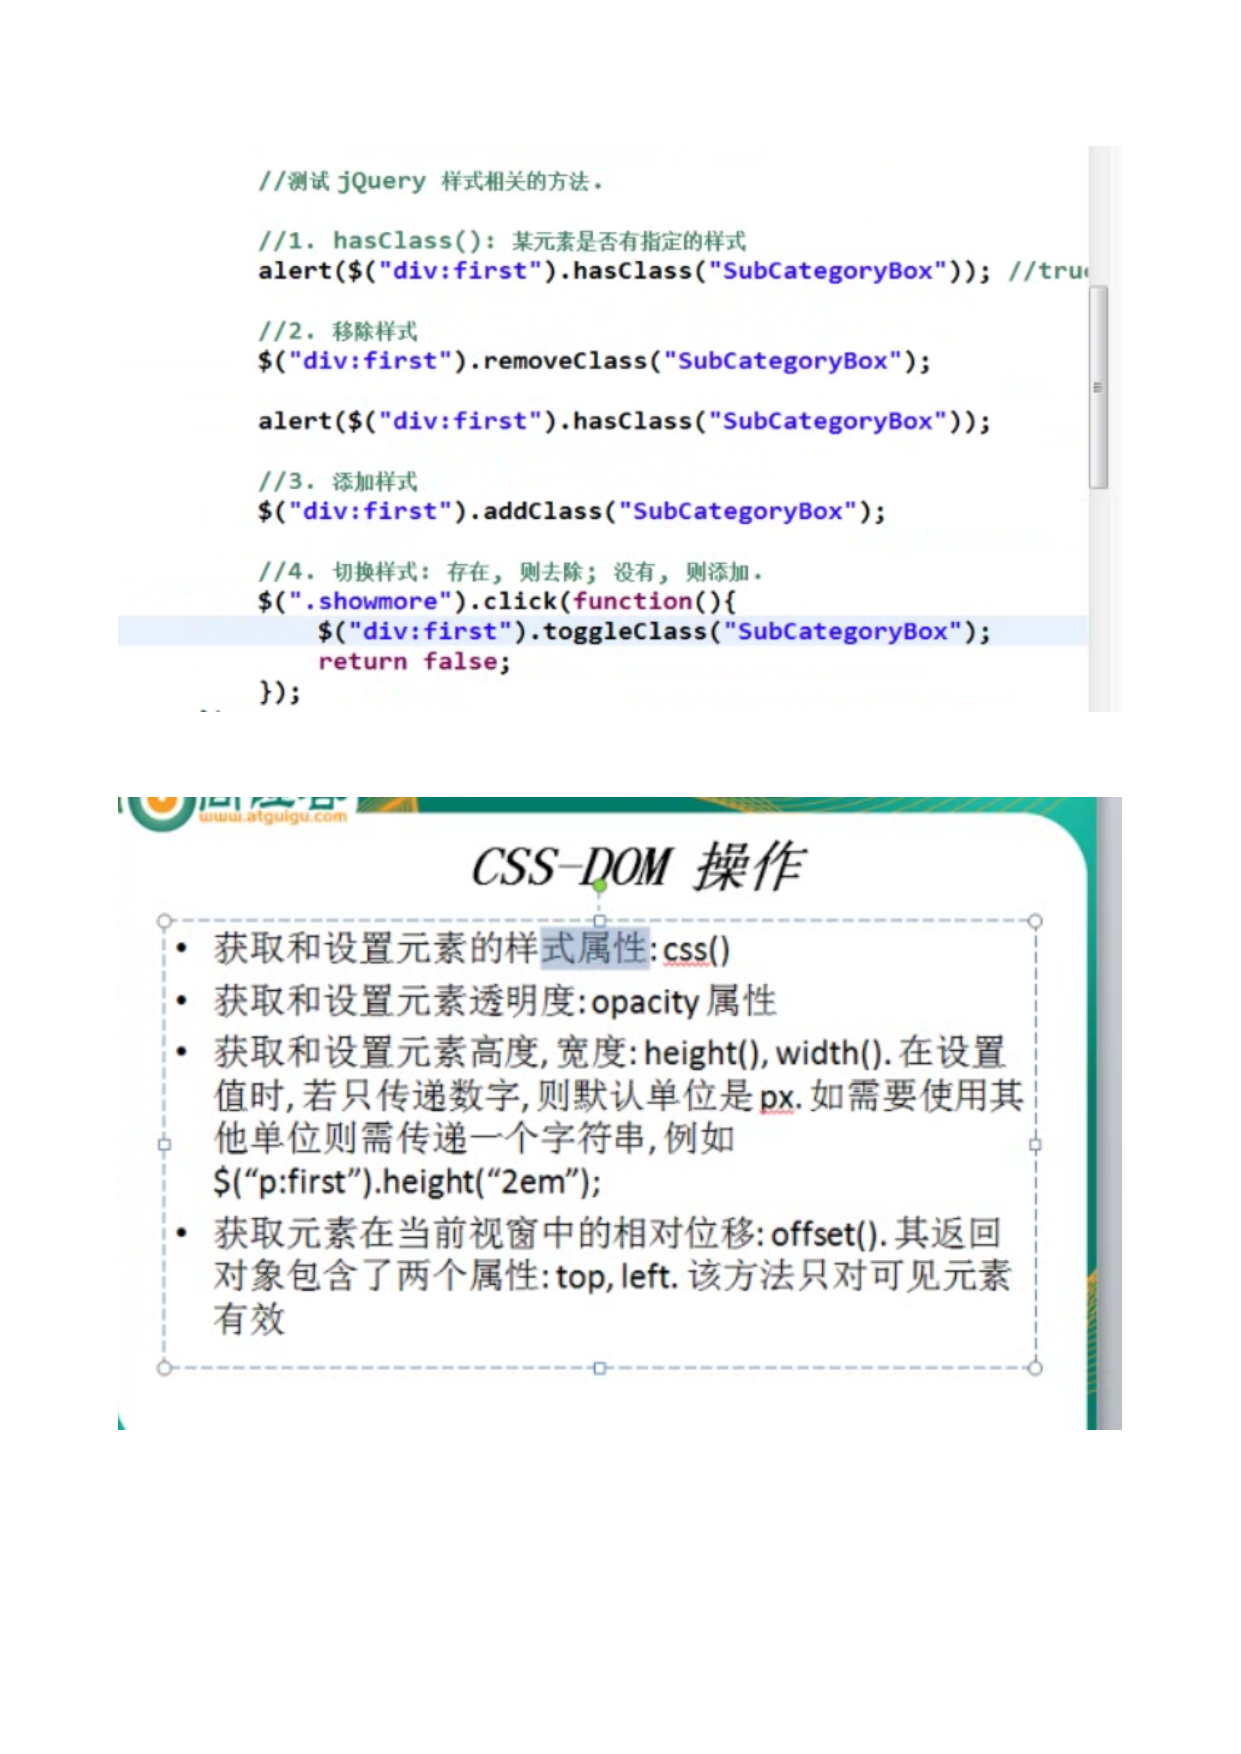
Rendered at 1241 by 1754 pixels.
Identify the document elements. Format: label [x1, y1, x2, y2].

picture [118, 146, 1123, 712]
picture [118, 797, 1123, 1430]
